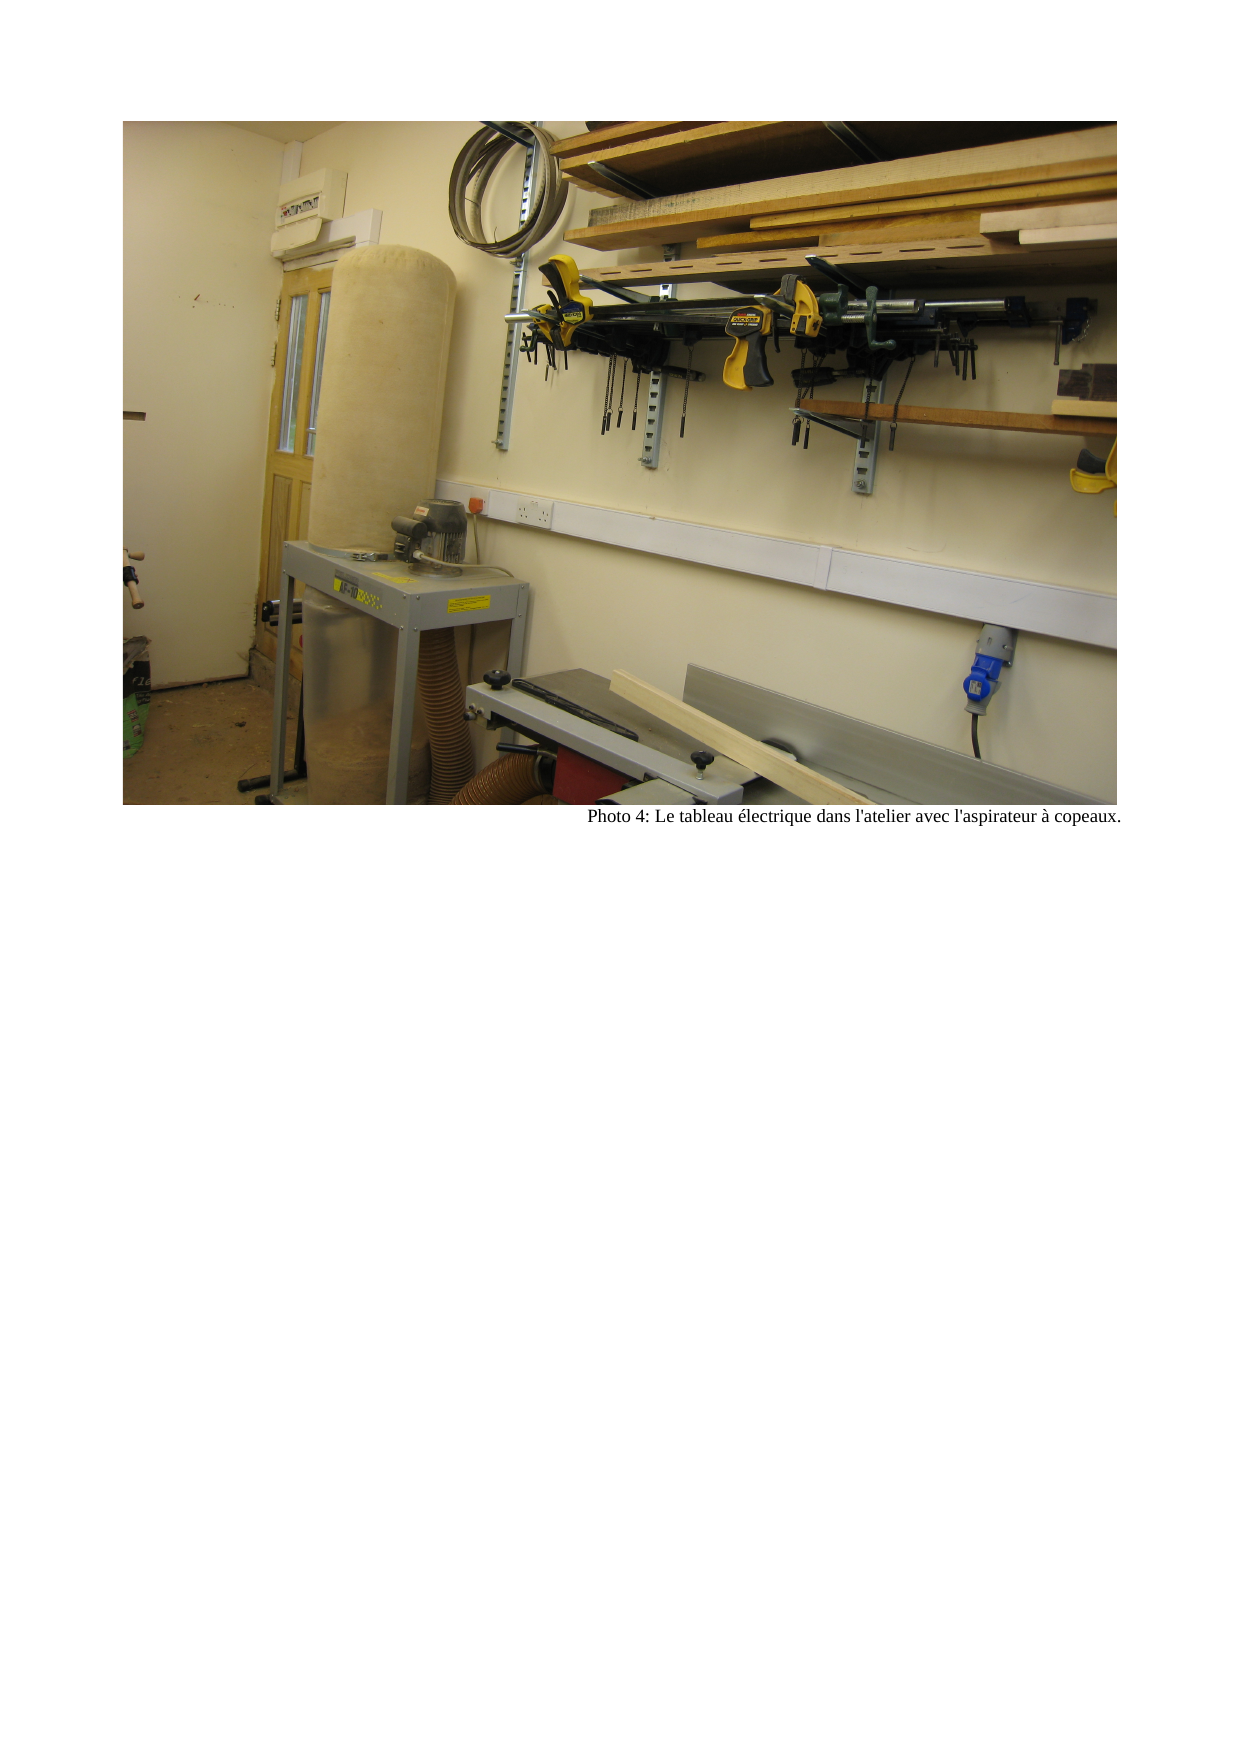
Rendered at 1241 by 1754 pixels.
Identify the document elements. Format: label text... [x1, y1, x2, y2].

text Photo 4: Le tableau électrique dans l'atelier avec l'aspirateur à copeaux. [118, 118, 1122, 826]
picture [122, 121, 1117, 805]
